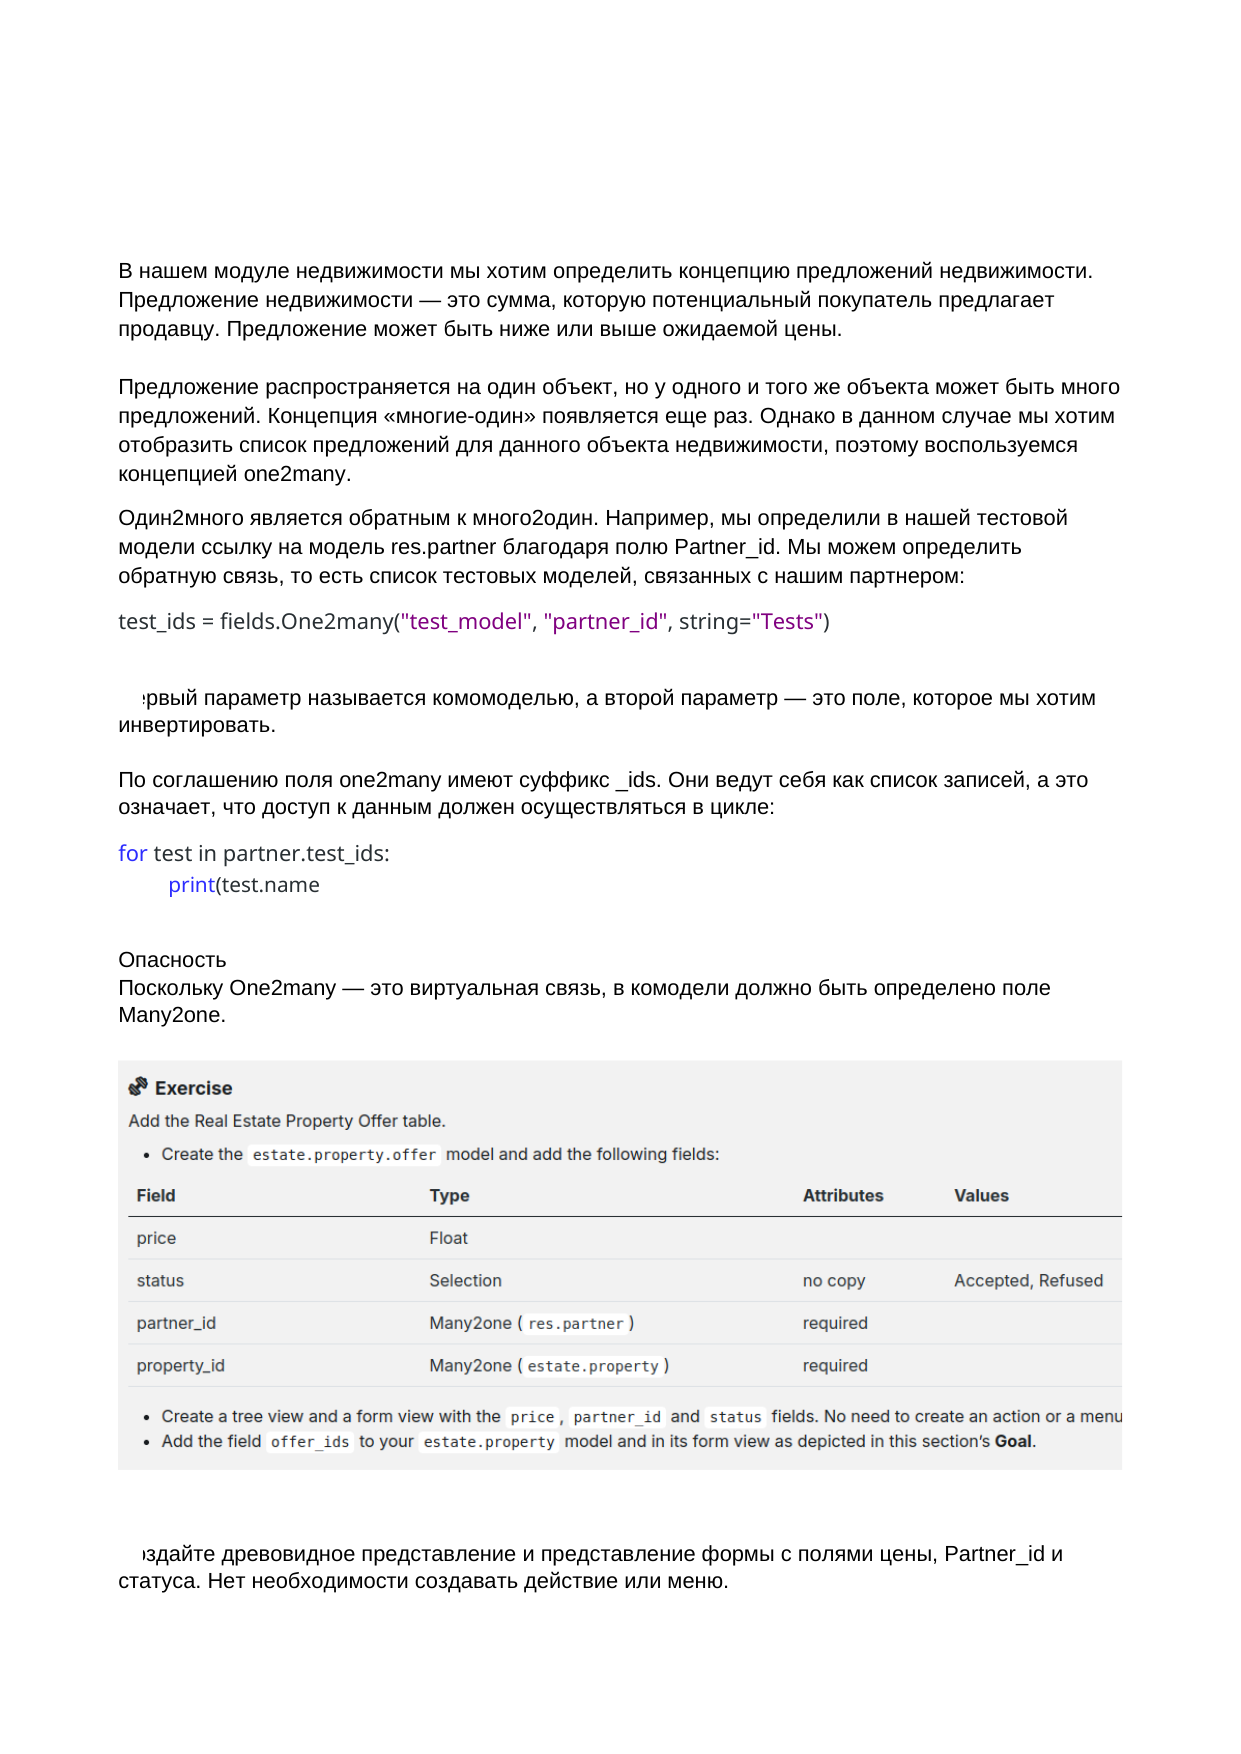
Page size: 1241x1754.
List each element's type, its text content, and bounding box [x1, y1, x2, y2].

text Один2много является обратным к много2один. Например, мы определили в нашей тестовой модели ссылку на модель res.partner благодаря полю Partner_id. Мы можем определить обратную связь, то есть список тестовых моделей, связанных с нашим партнером: [118, 505, 1122, 588]
text print(test.name [118, 870, 1122, 898]
text Опасность Поскольку One2many — это виртуальная связь, в комодели должно быть определено поле Many2one. [118, 947, 1122, 1027]
picture [118, 1045, 1123, 1473]
text for test in partner.test_ids: [118, 838, 1122, 867]
text test_ids = fields.One2many("test_model", "partner_id", string="Tests") [118, 606, 1122, 636]
text В нашем модуле недвижимости мы хотим определить концепцию предложений недвижимости. Предложение недвижимости — это сумма, которую потенциальный покупатель предлагает продавцу. Предложение может быть ниже или выше ожидаемой цены. Предложение распространяется на один объект, но у одного и того же объекта может быть много предложений. Концепция «многие-один» появляется еще раз. Однако в данном случае мы хотим отобразить список предложений для данного объекта недвижимости, поэтому воспользуемся концепцией one2many. [118, 258, 1122, 486]
text Создайте древовидное представление и представление формы с полями цены, Partner_id и статуса. Нет необходимости создавать действие или меню. [118, 1540, 1122, 1620]
text Первый параметр называется комомоделью, а второй параметр — это поле, которое мы хотим инвертировать. По соглашению поля one2many имеют суффикс _ids. Они ведут себя как список записей, а это означает, что доступ к данным должен осуществляться в цикле: [118, 685, 1122, 819]
